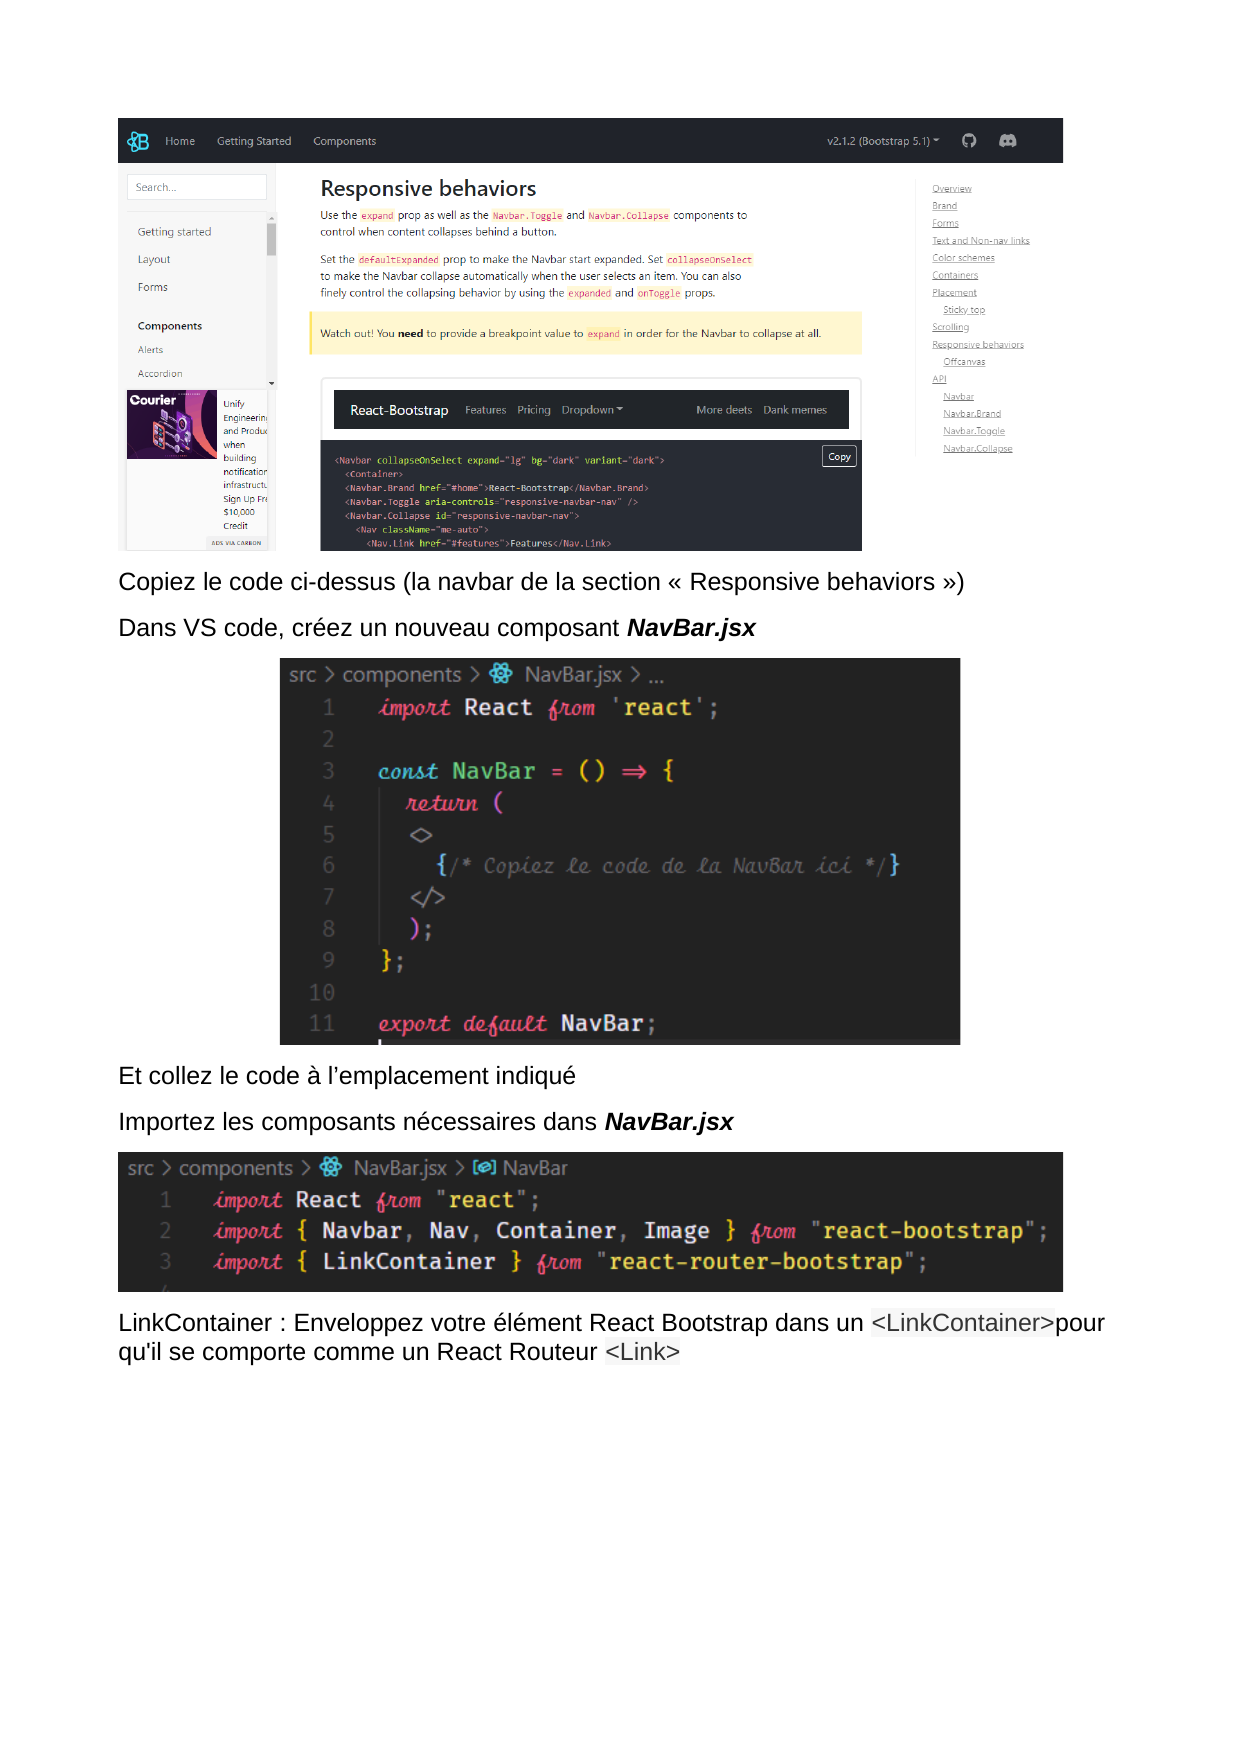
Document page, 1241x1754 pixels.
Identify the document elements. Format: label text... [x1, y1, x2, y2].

text LinkContainer : Enveloppez votre élément React Bootstrap dans un <LinkContainer>pour qu'il se comporte comme un React Routeur <Link> [118, 1308, 1122, 1365]
picture [118, 1152, 1064, 1292]
picture [118, 118, 1064, 551]
text Copiez le code ci-dessus (la navbar de la section « Responsive behaviors ») [118, 567, 1122, 596]
picture [279, 658, 961, 1045]
text Importez les composants nécessaires dans NavBar.jsx [118, 1107, 1122, 1135]
text Et collez le code à l’emplacement indiqué [118, 1061, 1122, 1090]
text Dans VS code, créez un nouveau composant NavBar.jsx [118, 613, 1122, 641]
